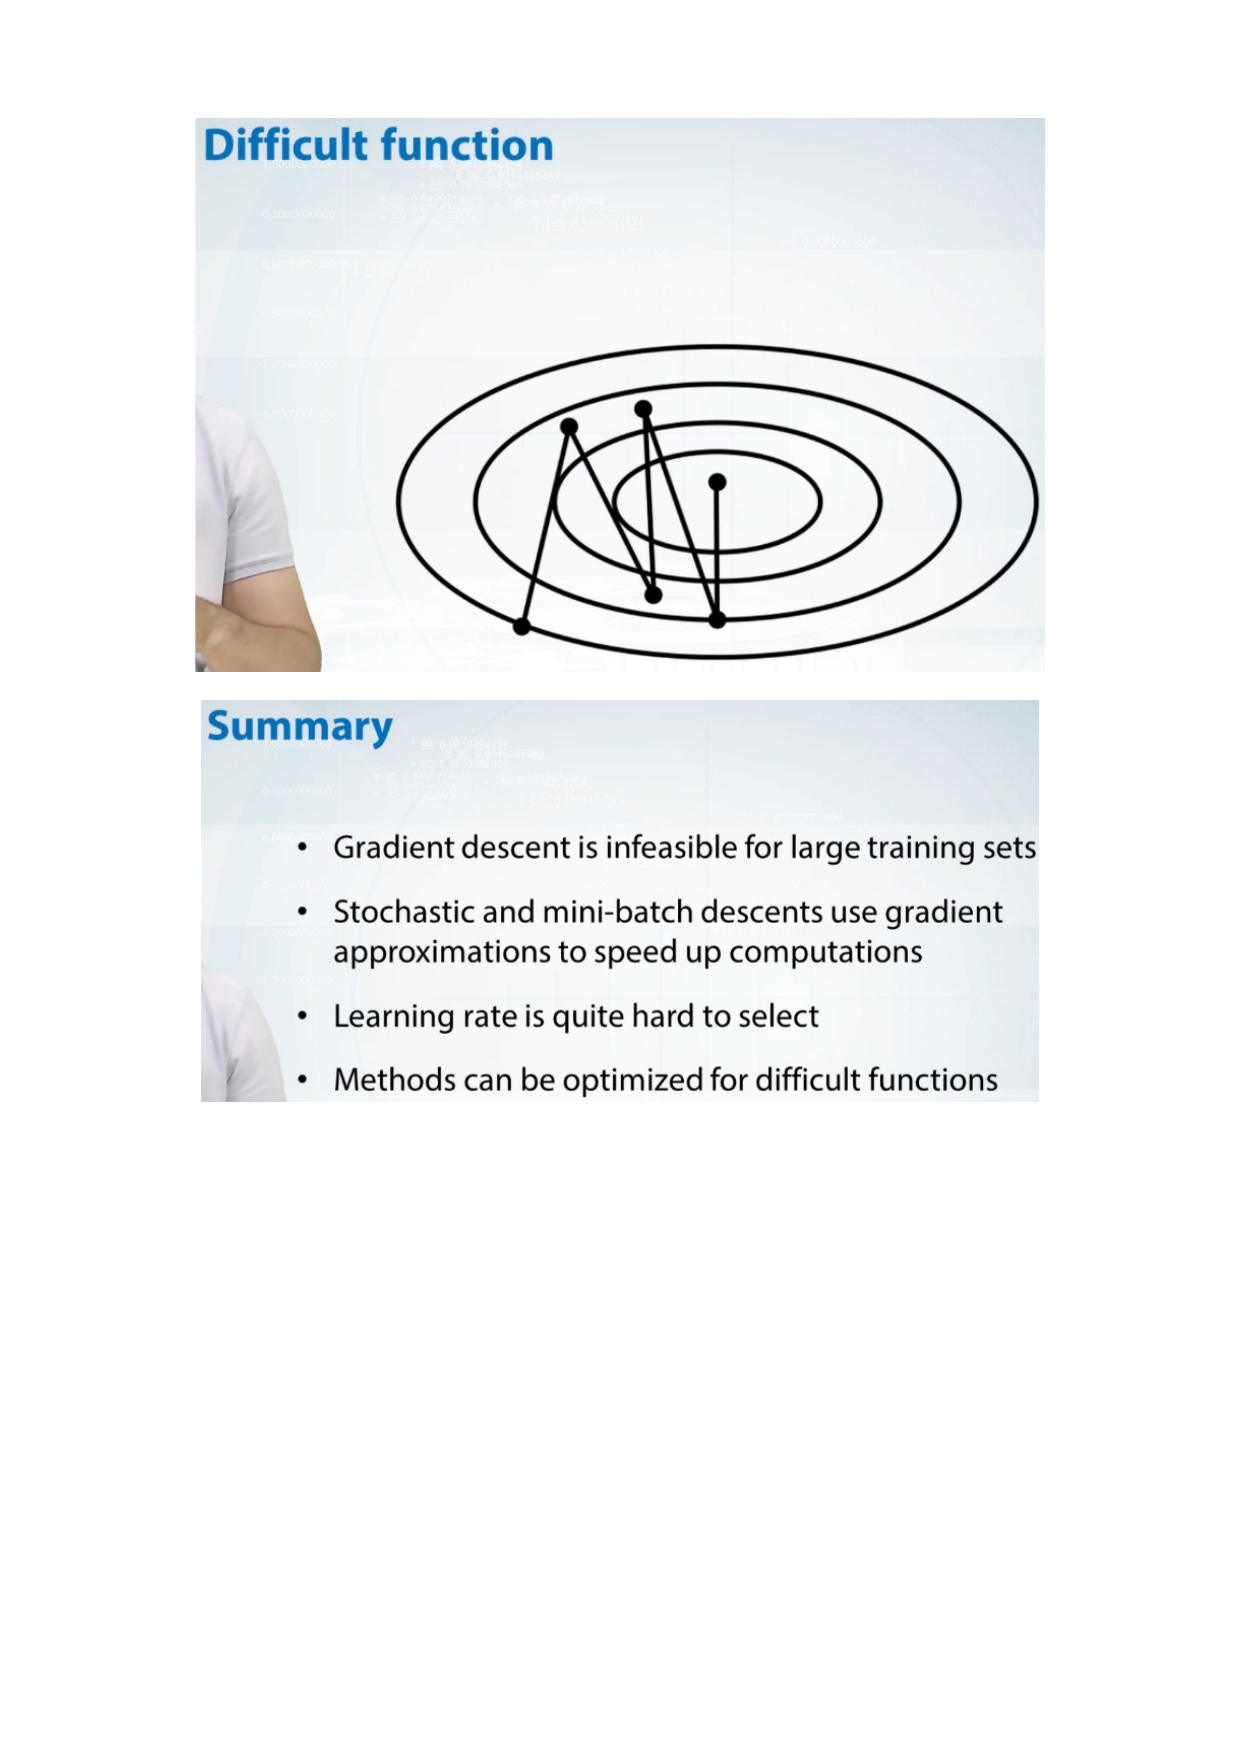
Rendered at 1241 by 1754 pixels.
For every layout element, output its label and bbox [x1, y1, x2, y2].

picture [195, 118, 1045, 672]
picture [201, 700, 1040, 1102]
